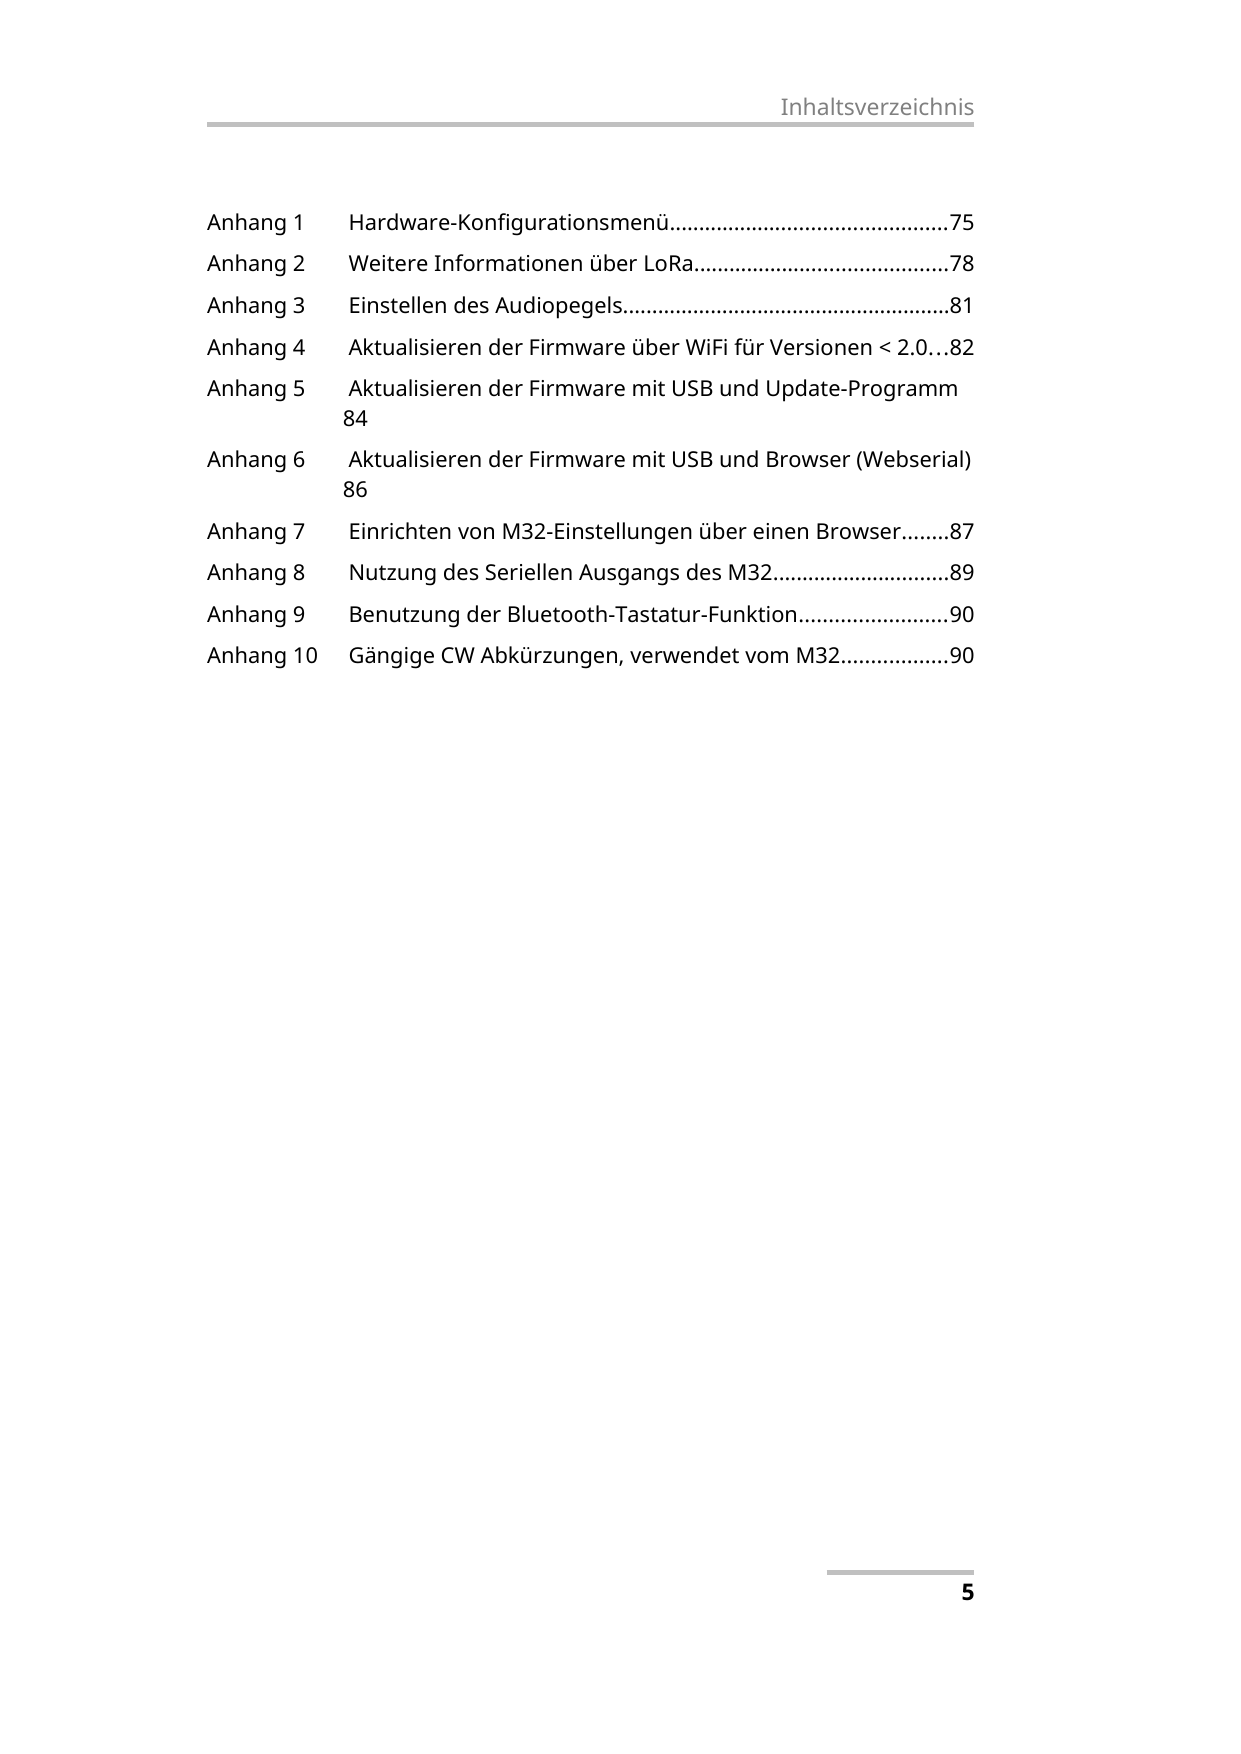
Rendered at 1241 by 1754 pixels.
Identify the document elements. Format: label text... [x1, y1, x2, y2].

text Anhang 4 Aktualisieren der Firmware über WiFi für Versionen < 2.0 82 [207, 331, 974, 361]
text Anhang 6 Aktualisieren der Firmware mit USB und Browser (Webserial) 86 [207, 444, 974, 504]
text Anhang 5 Aktualisieren der Firmware mit USB und Update-Programm 84 [207, 373, 974, 433]
text Anhang 10 Gängige CW Abkürzungen, verwendet vom M32 90 [207, 640, 974, 670]
text Anhang 8 Nutzung des Seriellen Ausgangs des M32 89 [207, 557, 974, 587]
text Anhang 9 Benutzung der Bluetooth-Tastatur-Funktion 90 [207, 599, 974, 629]
text Anhang 2 Weitere Informationen über LoRa 78 [207, 248, 974, 278]
text Anhang 3 Einstellen des Audiopegels 81 [207, 290, 974, 320]
text Anhang 1 Hardware-Konfigurationsmenü 75 [207, 207, 974, 237]
text Anhang 7 Einrichten von M32-Einstellungen über einen Browser 87 [207, 516, 974, 546]
